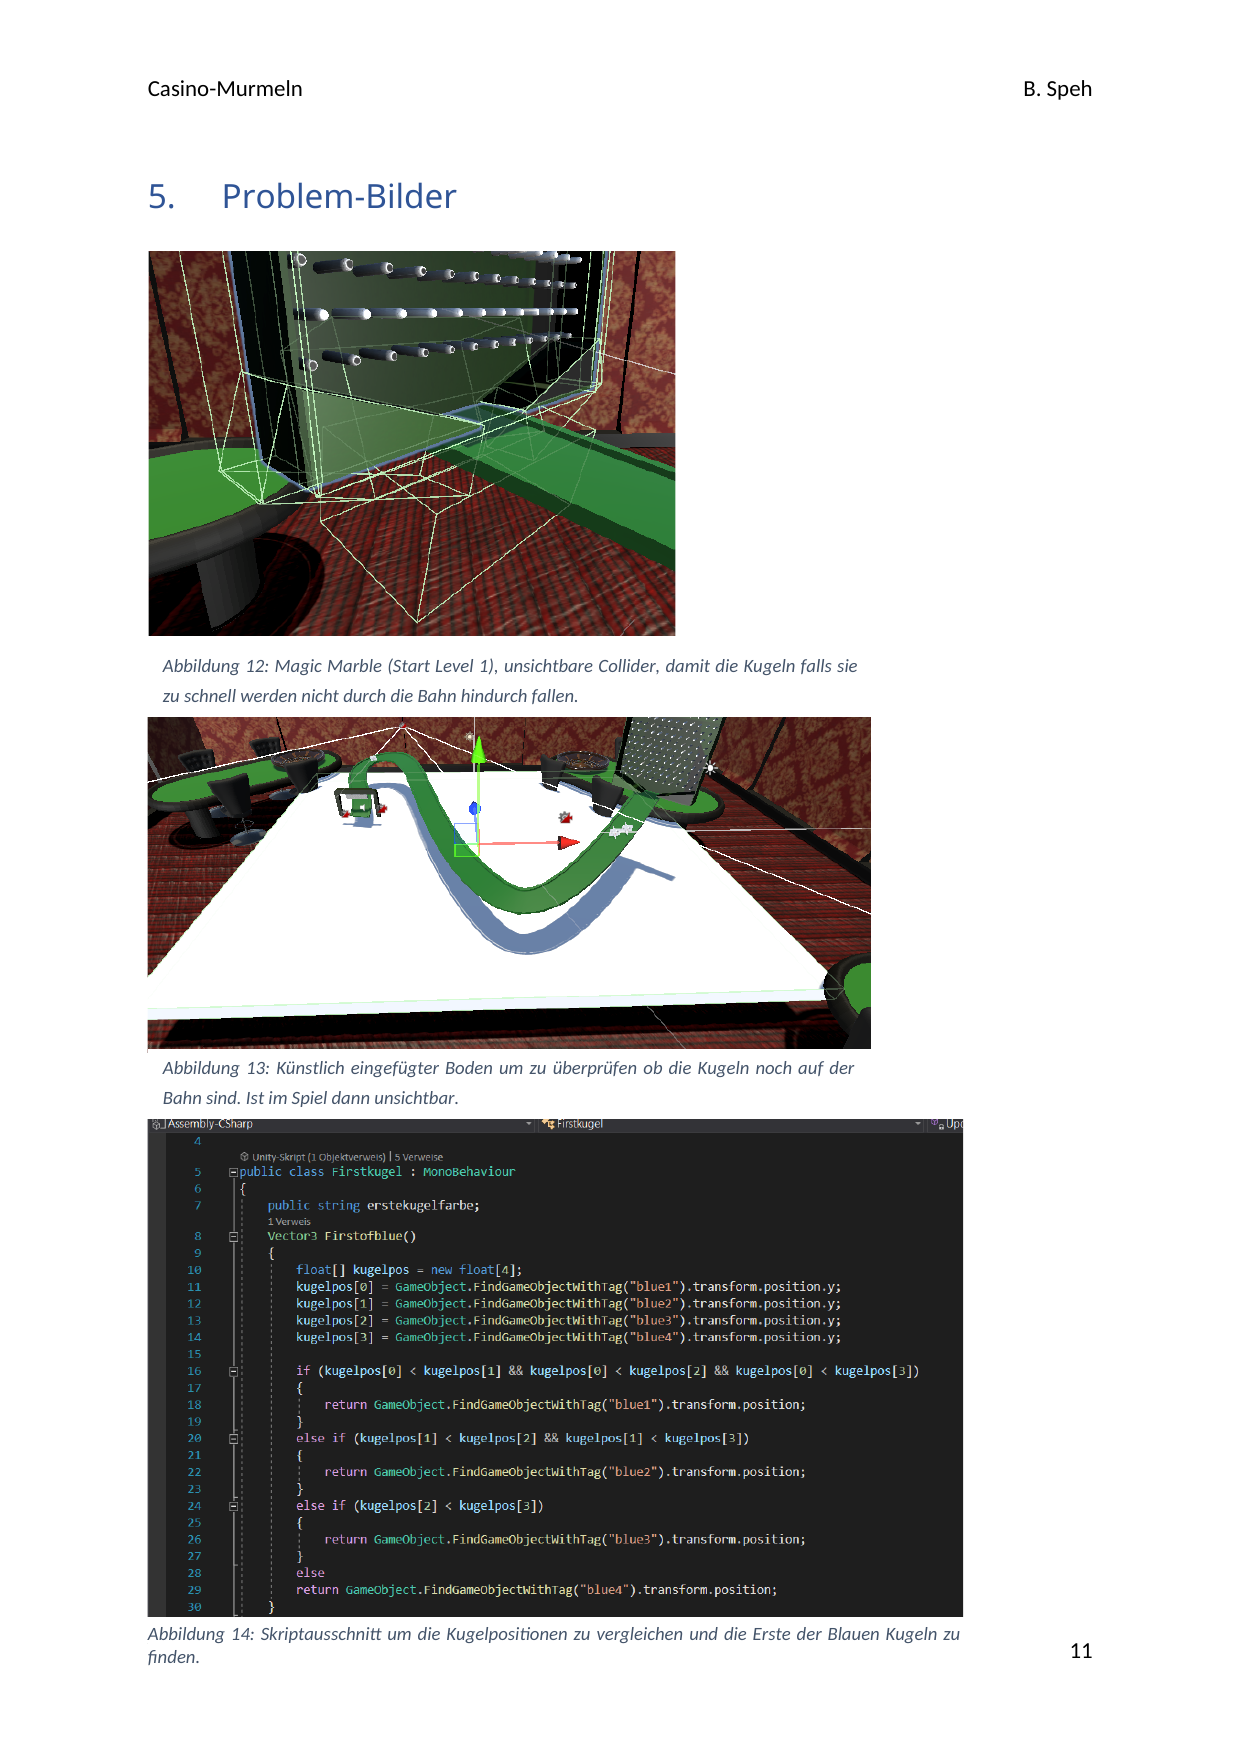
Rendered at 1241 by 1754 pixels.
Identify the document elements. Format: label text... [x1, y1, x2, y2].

text Abbildung 12: Magic Marble (Start Level 1), unsichtbare Collider, damit die Kugeln falls sie zu schnell werden nicht durch die Bahn hindurch fallen. [163, 654, 861, 707]
text Abbildung 13: Künstlich eingefügter Boden um zu überprüfen ob die Kugeln noch auf der Bahn sind. Ist im Spiel dann unsichtbar. [163, 1057, 858, 1109]
text Abbildung 14: Skriptausschnitt um die Kugelpositionen zu vergleichen und die Erste der Blauen Kugeln zu finden. [148, 1623, 963, 1668]
subtitle Problem-Bilder [148, 173, 1093, 218]
